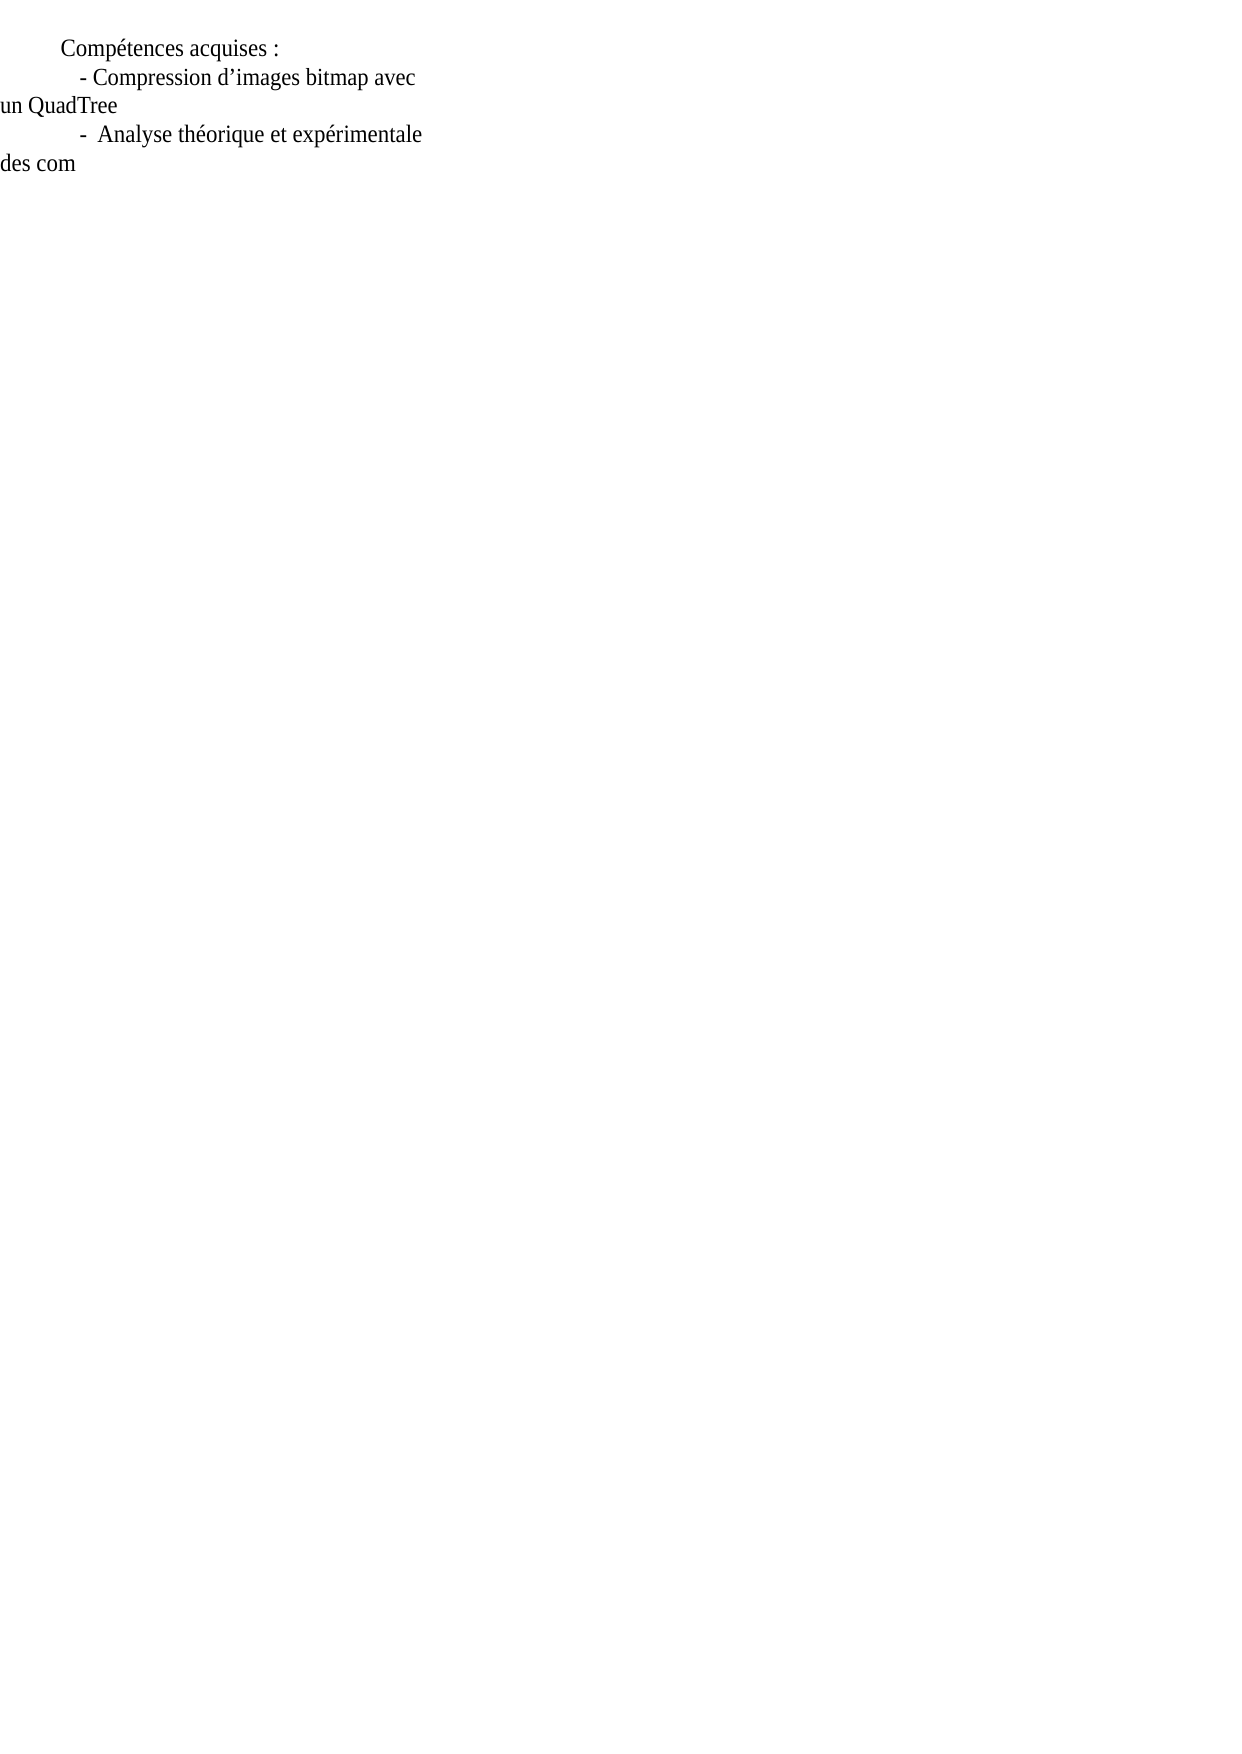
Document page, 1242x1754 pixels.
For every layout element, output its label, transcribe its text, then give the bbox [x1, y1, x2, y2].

text - Analyse théorique et expérimentale des com [0, 119, 440, 177]
text - Compression d’images bitmap avec un QuadTree [0, 62, 440, 119]
text Compétences acquises : [0, 33, 440, 62]
